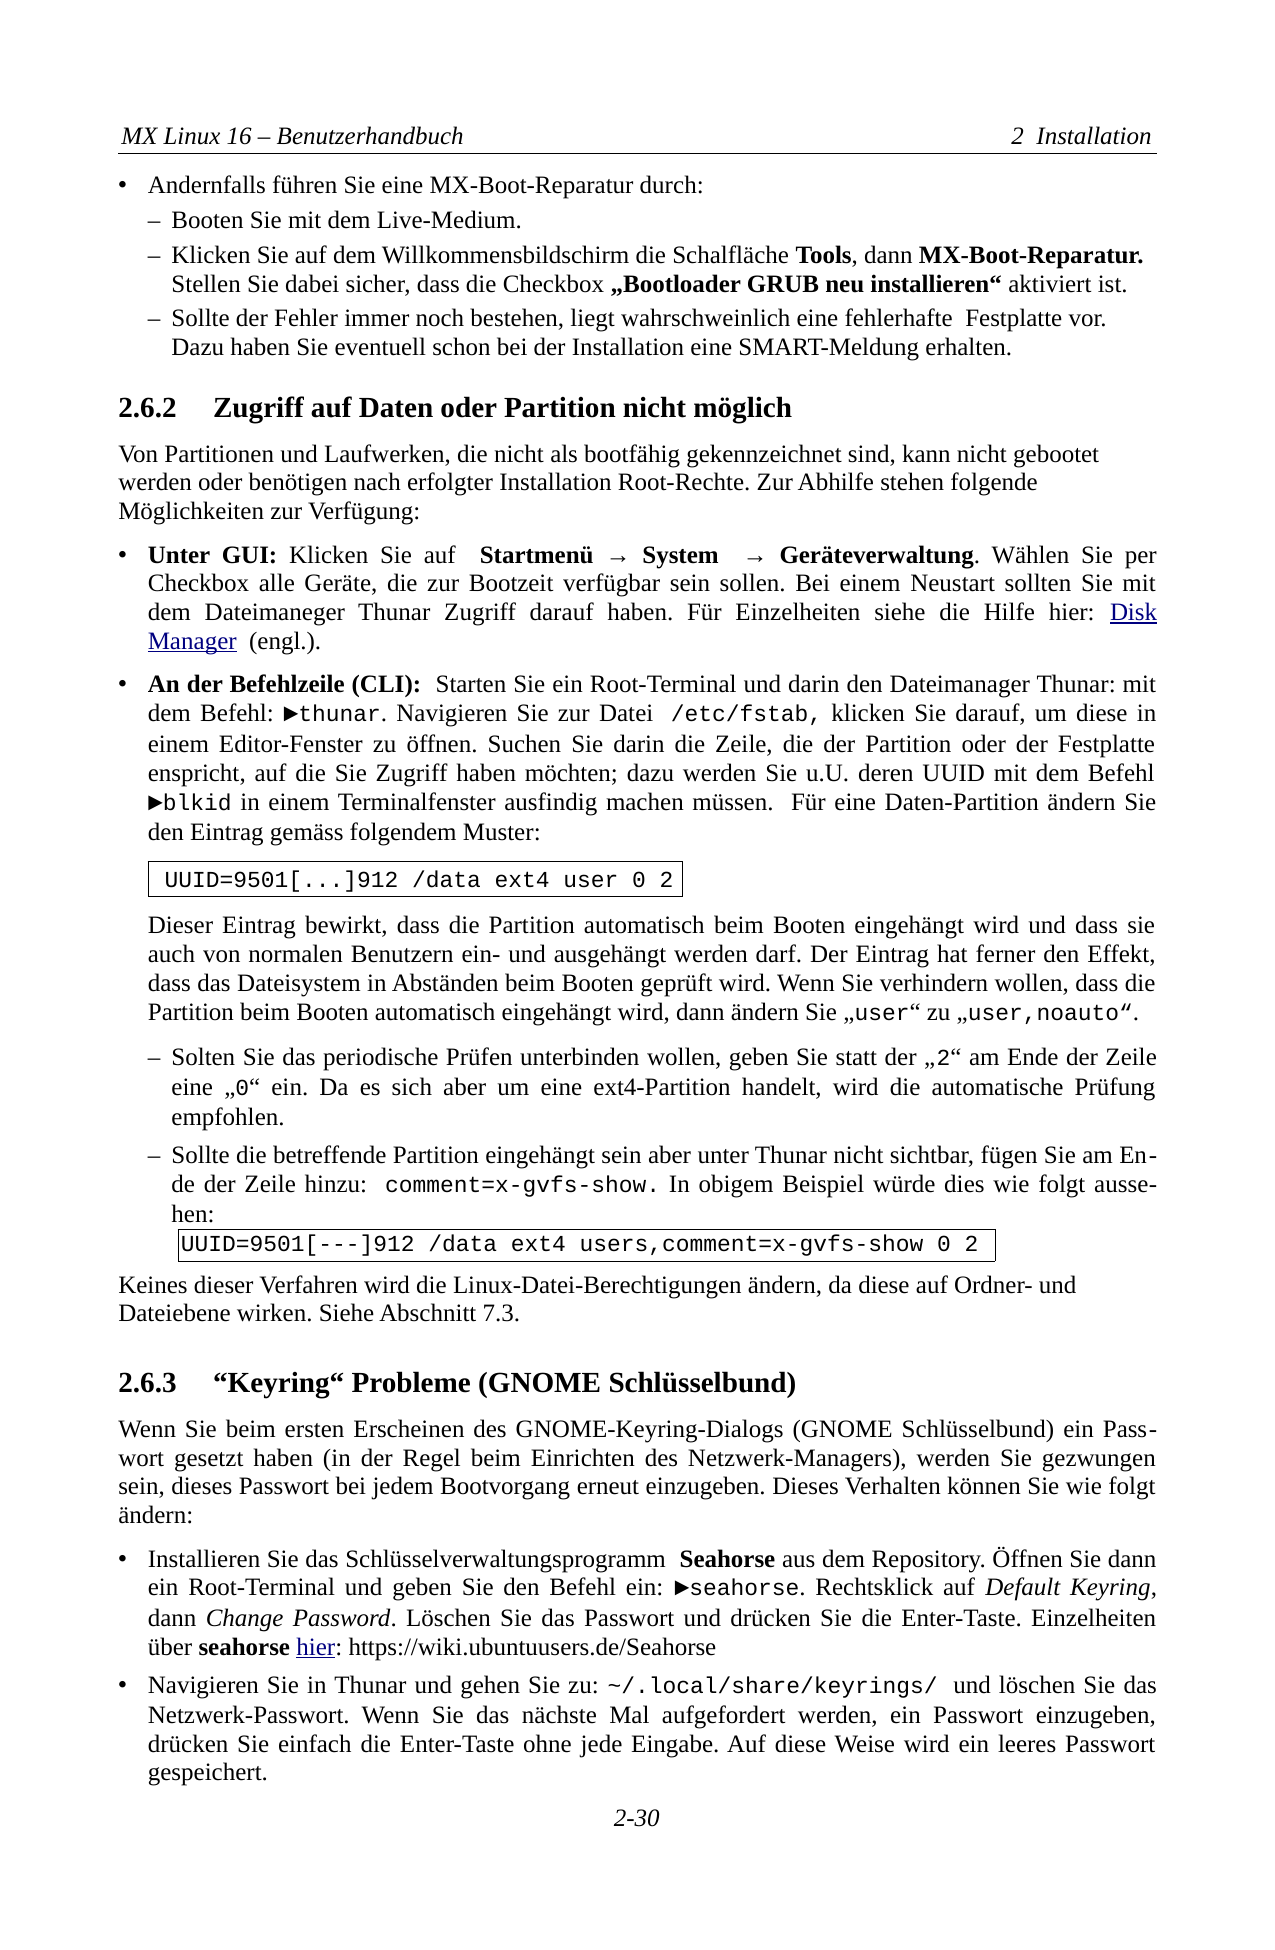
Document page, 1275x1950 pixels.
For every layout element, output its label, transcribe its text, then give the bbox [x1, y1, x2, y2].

list Klicken Sie auf dem Willkommensbildschirm die Schalfläche Tools, dann MX-Boot-Reparatur. Stellen Sie dabei sicher, dass die Checkbox „Bootloader GRUB neu installieren“ aktiviert ist. [148, 240, 1157, 297]
list Unter GUI: Klicken Sie auf Startmenü → System → Geräteverwaltung. Wählen Sie per Checkbox alle Geräte, die zur Bootzeit verfügbar sein sollen. Bei einem Neustart sollten Sie mit dem Dateimaneger Thunar Zugriff darauf haben. Für Einzelheiten siehe die Hilfe hier: Disk Manager (engl.). [118, 540, 1157, 655]
list An der Befehlzeile (CLI): Starten Sie ein Root-Terminal und darin den Dateimanager Thunar: mit dem Befehl: ►thunar. Navigieren Sie zur Datei /etc/fstab, klicken Sie darauf, um diese in einem Editor-Fenster zu öffnen. Suchen Sie darin die Zeile, die der Partition oder der Festplatte enspricht, auf die Sie Zugriff haben möchten; dazu werden Sie u.U. deren UUID mit dem Befehl ►blkid in einem Terminalfenster ausfindig machen müssen. Für eine Daten-Partition ändern Sie den Eintrag gemäss folgendem Muster: [118, 669, 1157, 846]
subtitle 2.6.2 Zugriff auf Daten oder Partition nicht möglich [118, 390, 1157, 424]
text UUID=9501[...]912 /data ext4 user 0 2 [149, 862, 682, 896]
text [683, 861, 1157, 896]
list Booten Sie mit dem Live-Medium. [148, 205, 1157, 234]
list Navigieren Sie in Thunar und gehen Sie zu: ~/.local/share/keyrings/ und löschen Sie das Netz­werk-Passwort. Wenn Sie das nächste Mal aufgefordert werden, ein Passwort einzugeben, drücken Sie einfach die Enter-Taste ohne jede Eingabe. Auf diese Weise wird ein leeres Passwort gespeichert. [118, 1670, 1157, 1786]
list Sollte die betreffende Partition eingehängt sein aber unter Thunar nicht sichtbar, fügen Sie am En­de der Zeile hinzu: comment=x-gvfs-show. In obigem Beispiel würde dies wie folgt ausse­hen: UUID=9501[---]912 /data ext4 users,comment=x-gvfs-show 0 2 [148, 1140, 1157, 1261]
text Wenn Sie beim ersten Erscheinen des GNOME-Keyring-Dialogs (GNOME Schlüsselbund) ein Pass­wort gesetzt haben (in der Regel beim Einrichten des Netzwerk-Managers), werden Sie gezwungen sein, dieses Passwort bei jedem Bootvorgang erneut einzugeben. Dieses Verhalten können Sie wie folgt ändern: [118, 1414, 1157, 1529]
text Keines dieser Verfahren wird die Linux-Datei-Berechtigungen ändern, da diese auf Ordner- und Dateiebene wirken. Siehe Abschnitt 7.3. [118, 1270, 1157, 1327]
list Dieser Eintrag bewirkt, dass die Partition automatisch beim Booten eingehängt wird und dass sie auch von normalen Benutzern ein- und ausgehängt werden darf. Der Eintrag hat ferner den Effekt, dass das Dateisystem in Abständen beim Booten geprüft wird. Wenn Sie verhindern wollen, dass die Partition beim Booten automatisch eingehängt wird, dann ändern Sie „user“ zu „user,noauto“. [118, 911, 1157, 1027]
text Von Partitionen und Laufwerken, die nicht als bootfähig gekennzeichnet sind, kann nicht gebootet werden oder benötigen nach erfolgter Installation Root-Rechte. Zur Abhilfe stehen folgende Möglichkeiten zur Verfügung: [118, 439, 1157, 525]
list Installieren Sie das Schlüsselverwaltungsprogramm Seahorse aus dem Repository. Öffnen Sie dann ein Root-Terminal und geben Sie den Befehl ein: ►seahorse. Rechtsklick auf Default Keyring, dann Change Password. Löschen Sie das Passwort und drücken Sie die Enter-Taste. Einzelheiten über seahorse hier: https://wiki.ubuntuusers.de/Seahorse [118, 1544, 1157, 1661]
list Sollte der Fehler immer noch bestehen, liegt wahrschweinlich eine fehlerhafte Festplatte vor. Dazu haben Sie eventuell schon bei der Installation eine SMART-Meldung erhalten. [148, 303, 1157, 361]
list Andernfalls führen Sie eine MX-Boot-Reparatur durch: [118, 171, 1157, 199]
subtitle 2.6.3 “Keyring“ Probleme (GNOME Schlüsselbund) [118, 1366, 1157, 1399]
list Solten Sie das periodische Prüfen unterbinden wollen, geben Sie statt der „2“ am Ende der Zeile eine „0“ ein. Da es sich aber um eine ext4-Partition handelt, wird die automatische Prüfung empfohlen. [148, 1042, 1157, 1131]
